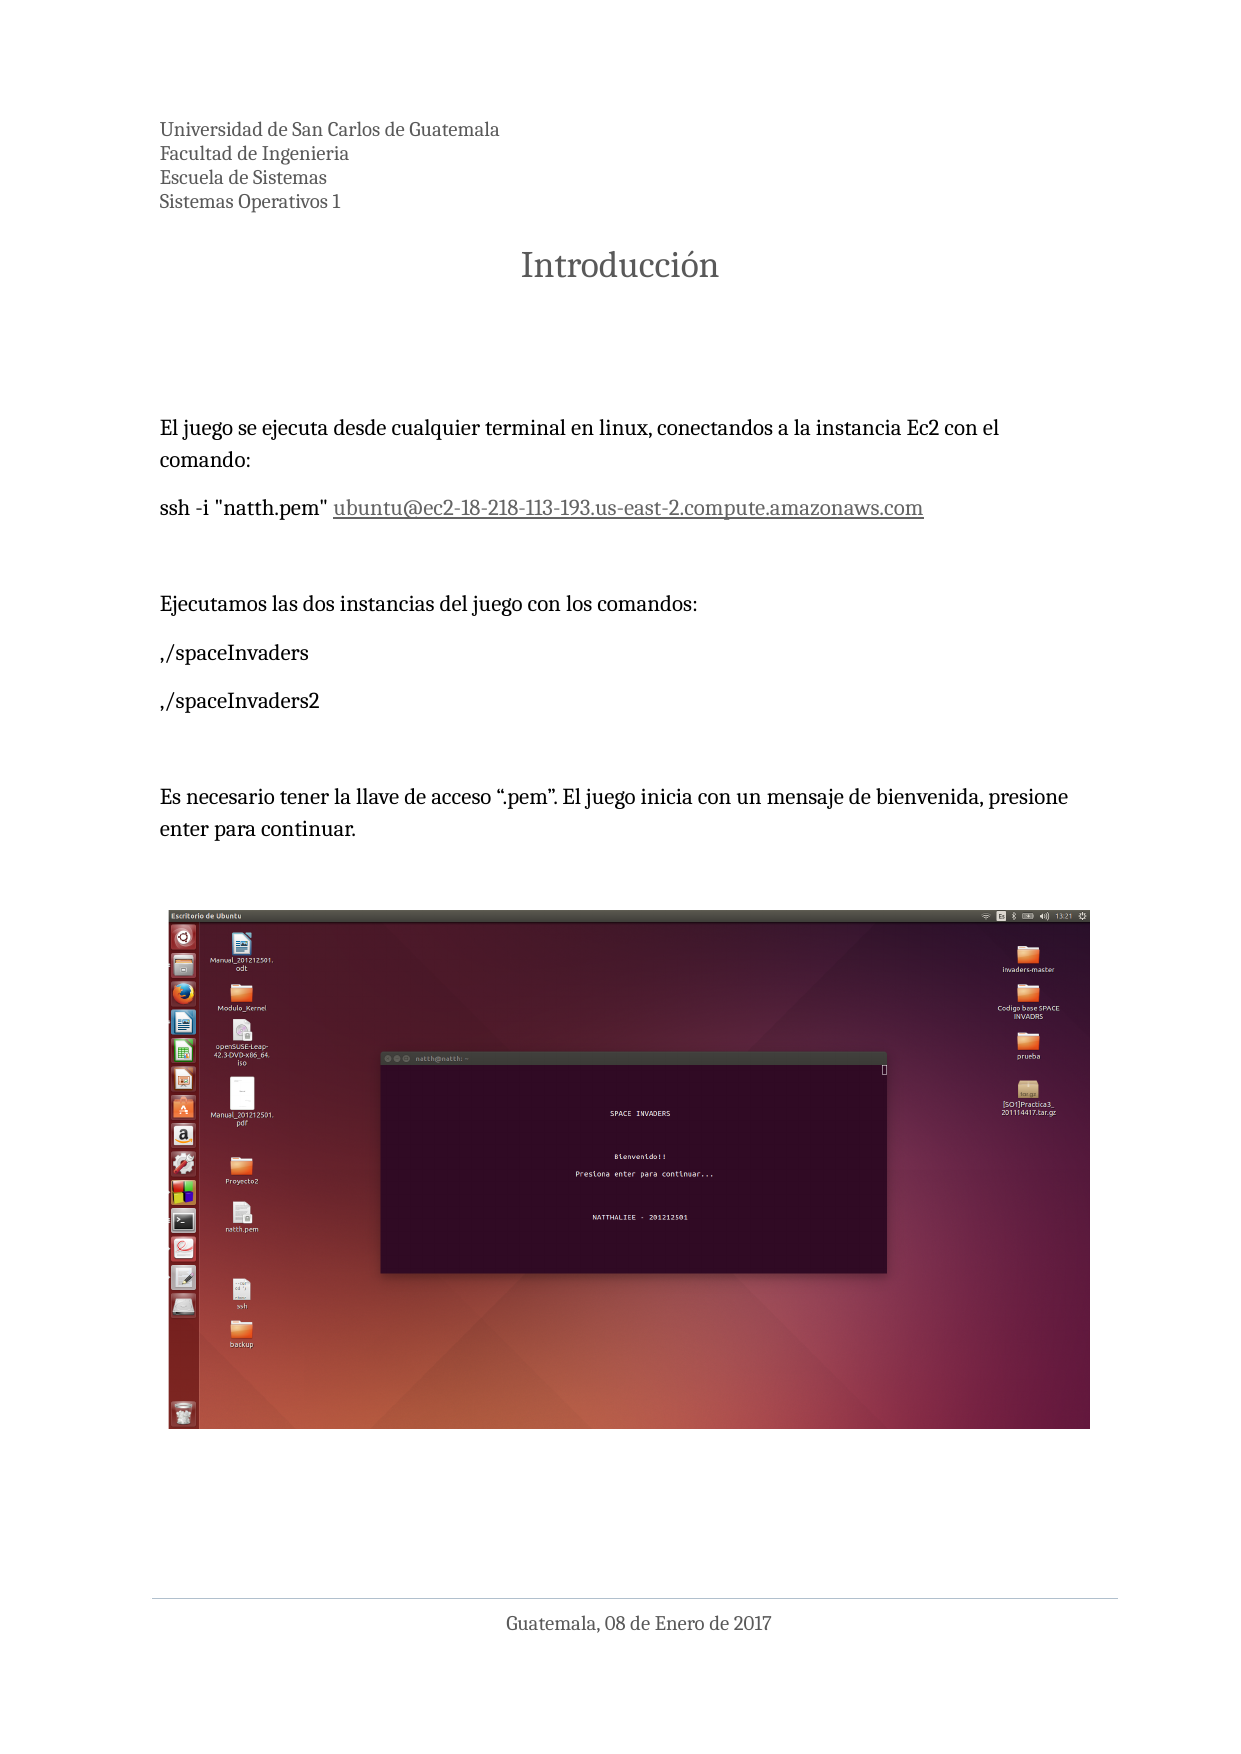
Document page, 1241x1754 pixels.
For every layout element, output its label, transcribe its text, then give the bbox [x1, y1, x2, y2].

text Ejecutamos las dos instancias del juego con los comandos: [159, 591, 1081, 617]
picture [168, 910, 1090, 1429]
text ssh -i "natth.pem" ubuntu@ec2-18-218-113-193.us-east-2.compute.amazonaws.com [159, 495, 1081, 521]
subtitle Introducción [122, 243, 1118, 287]
list El juego se ejecuta desde cualquier terminal en linux, conectandos a la instancia Ec2 con el comando: [159, 415, 1081, 473]
text ,/spaceInvaders2 [159, 688, 1081, 714]
text ,/spaceInvaders [159, 639, 1081, 666]
text Es necesario tener la llave de acceso “.pem”. El juego inicia con un mensaje de bienvenida, presione enter para continuar. [159, 784, 1081, 842]
